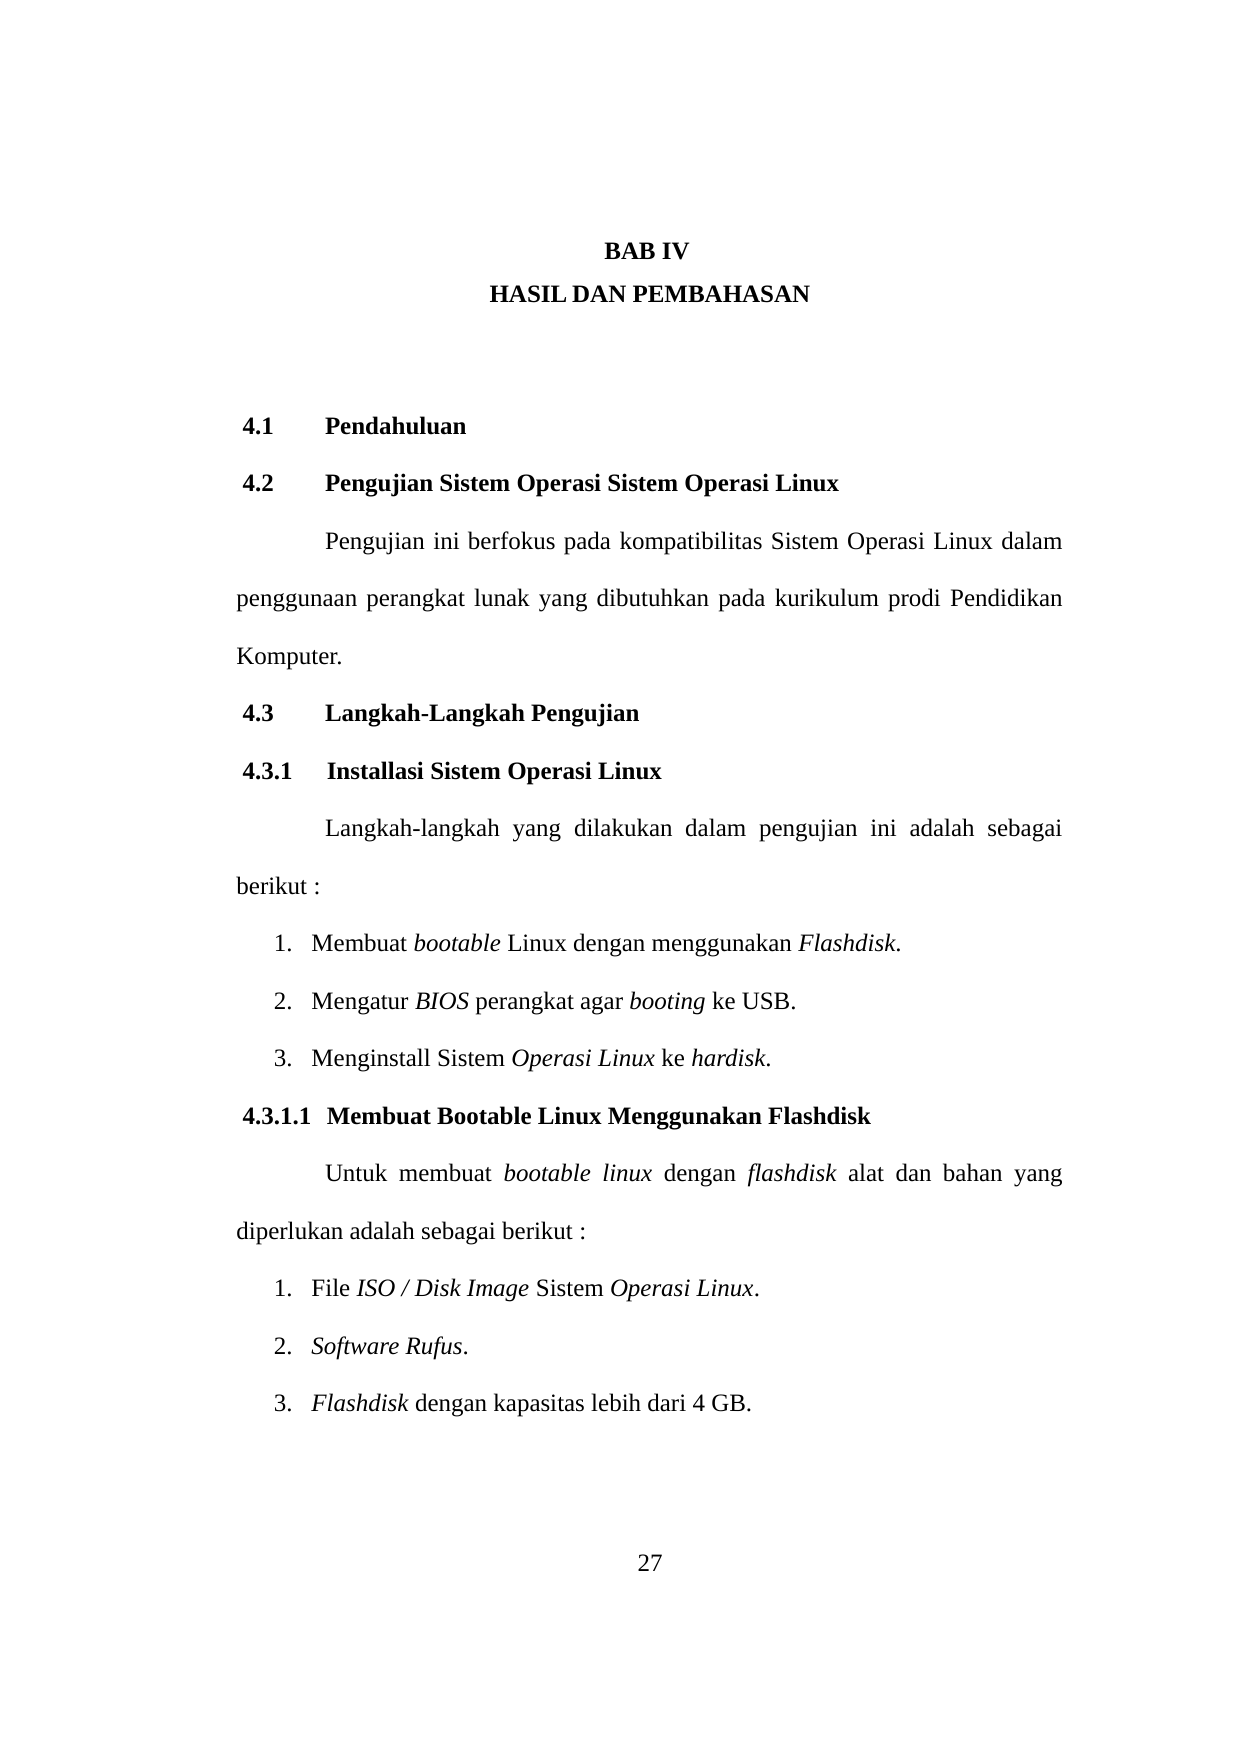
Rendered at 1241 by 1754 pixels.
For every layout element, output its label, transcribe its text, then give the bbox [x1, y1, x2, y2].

list Menginstall Sistem Operasi Linux ke hardisk. [274, 1043, 1063, 1072]
subtitle Membuat Bootable Linux menggunakan Flashdisk [236, 1101, 1063, 1130]
list Mengatur BIOS perangkat agar booting ke USB. [274, 986, 1063, 1015]
text Langkah-langkah yang dilakukan dalam pengujian ini adalah sebagai berikut : [236, 813, 1063, 900]
subtitle Langkah-Langkah Pengujian [236, 698, 1063, 727]
text Untuk membuat bootable linux dengan flashdisk alat dan bahan yang diperlukan adalah sebagai berikut : [236, 1158, 1063, 1245]
subtitle Hasil Dan Pembahasan [236, 236, 1063, 308]
text Pengujian ini berfokus pada kompatibilitas Sistem Operasi Linux dalam penggunaan perangkat lunak yang dibutuhkan pada kurikulum prodi Pendidikan Komputer. [236, 526, 1063, 670]
list Software Rufus. [274, 1331, 1063, 1360]
list Membuat bootable Linux dengan menggunakan Flashdisk. [274, 928, 1063, 957]
list Flashdisk dengan kapasitas lebih dari 4 GB. [274, 1388, 1063, 1417]
subtitle Pendahuluan [236, 411, 1063, 440]
subtitle Pengujian Sistem Operasi Sistem Operasi Linux [236, 468, 1063, 497]
subtitle Installasi Sistem Operasi Linux [236, 756, 1063, 785]
list File ISO / Disk Image Sistem Operasi Linux. [274, 1273, 1063, 1302]
